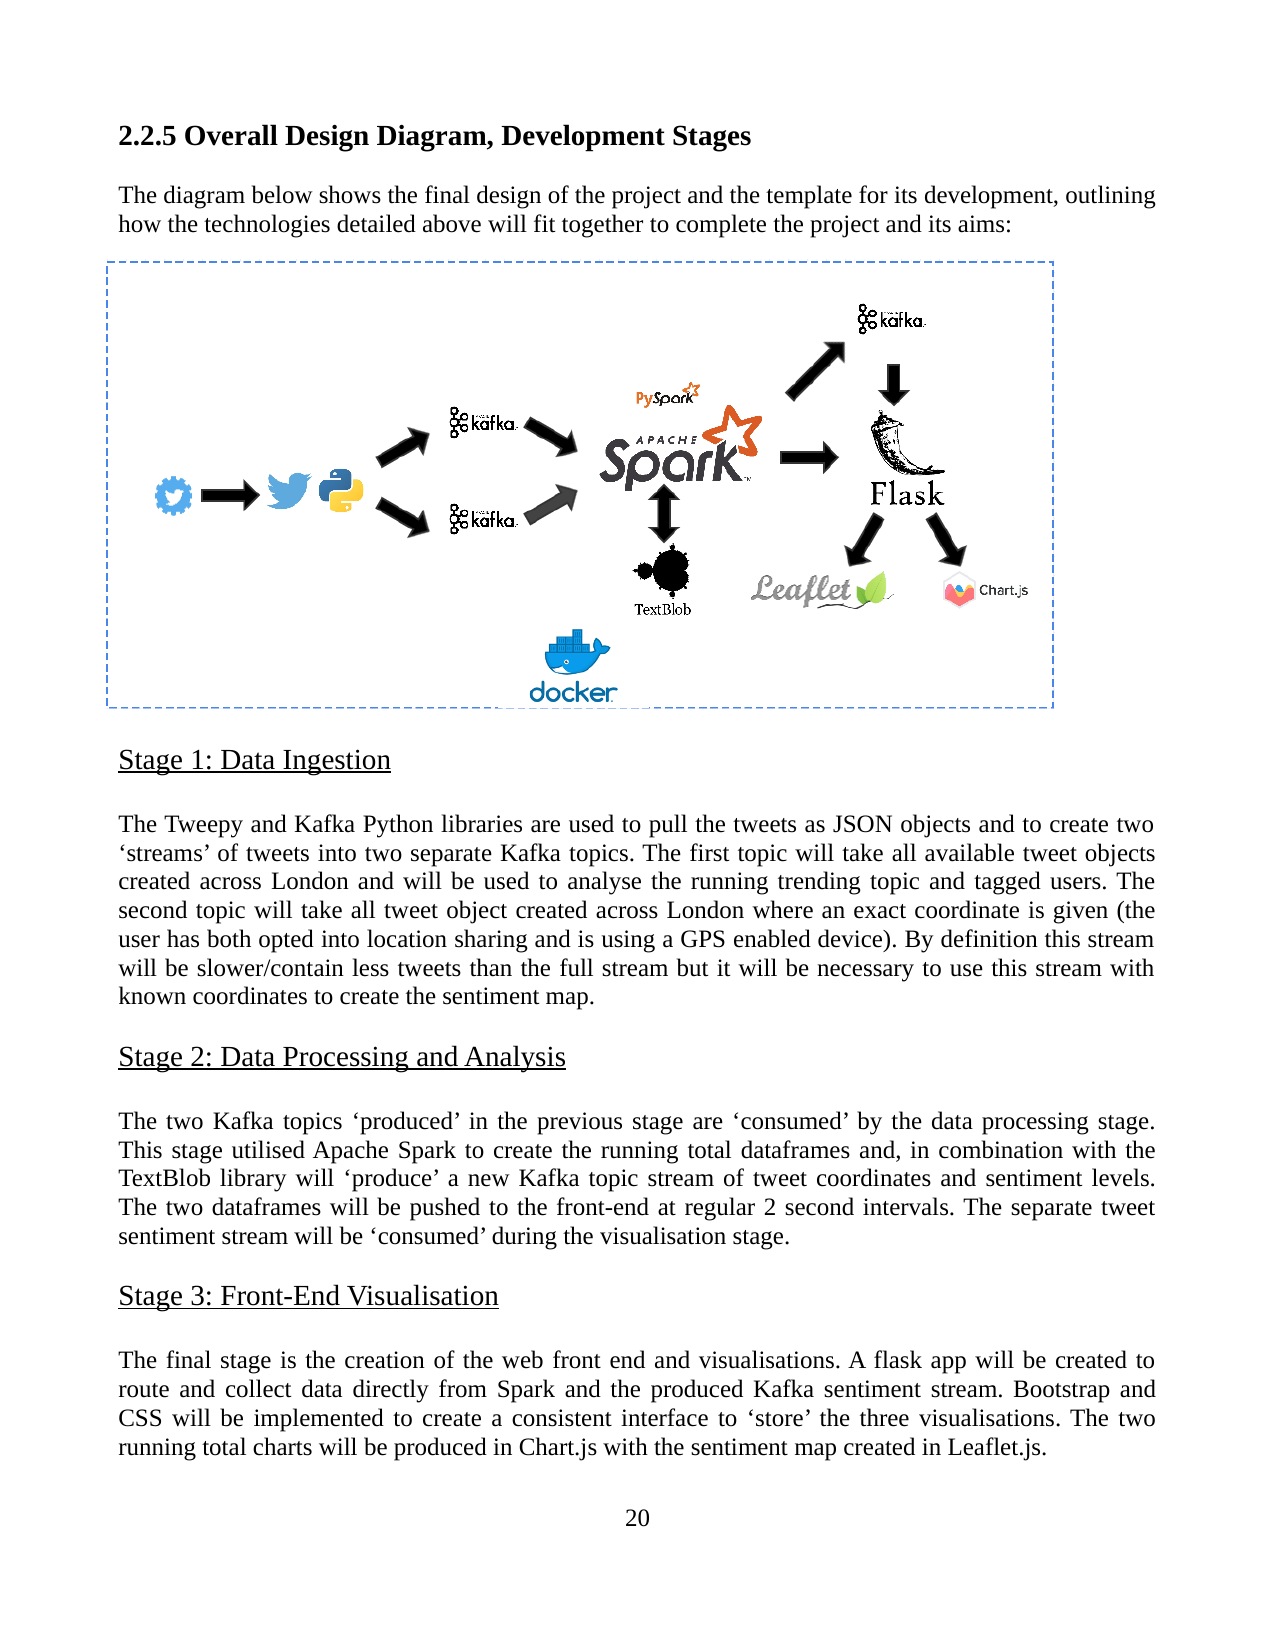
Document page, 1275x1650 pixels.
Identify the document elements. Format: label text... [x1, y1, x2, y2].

text The final stage is the creation of the web front end and visualisations. A flask app will be created to route and collect data directly from Spark and the produced Kafka sentiment stream. Bootstrap and CSS will be implemented to create a consistent interface to ‘store’ the three visualisations. The two running total charts will be produced in Chart.js with the sentiment map created in Leaflet.js. [118, 1346, 1157, 1461]
text The diagram below shows the final design of the project and the template for its development, outlining how the technologies detailed above will fit together to complete the project and its aims: [118, 180, 1157, 238]
text Stage 2: Data Processing and Analysis [118, 1039, 1157, 1072]
text The two Kafka topics ‘produced’ in the previous stage are ‘consumed’ by the data processing stage. This stage utilised Apache Spark to create the running total dataframes and, in combination with the TextBlob library will ‘produce’ a new Kafka topic stream of tweet coordinates and sentiment levels. The two dataframes will be pushed to the front-end at regular 2 second intervals. The separate tweet sentiment stream will be ‘consumed’ during the visualisation stage. [118, 1106, 1157, 1250]
text 2.2.5 Overall Design Diagram, Development Stages [118, 118, 1157, 152]
text Stage 1: Data Ingestion [118, 742, 1157, 775]
picture [105, 259, 1055, 709]
text The Tweepy and Kafka Python libraries are used to pull the tweets as JSON objects and to create two ‘streams’ of tweets into two separate Kafka topics. The first topic will take all available tweet objects created across London and will be used to analyse the running trending topic and tagged users. The second topic will take all tweet object created across London where an exact coordinate is given (the user has both opted into location sharing and is using a GPS enabled device). By definition this stream will be slower/contain less tweets than the full stream but it will be necessary to use this stream with known coordinates to create the sentiment map. [118, 809, 1157, 1010]
text Stage 3: Front-End Visualisation [118, 1278, 1157, 1312]
